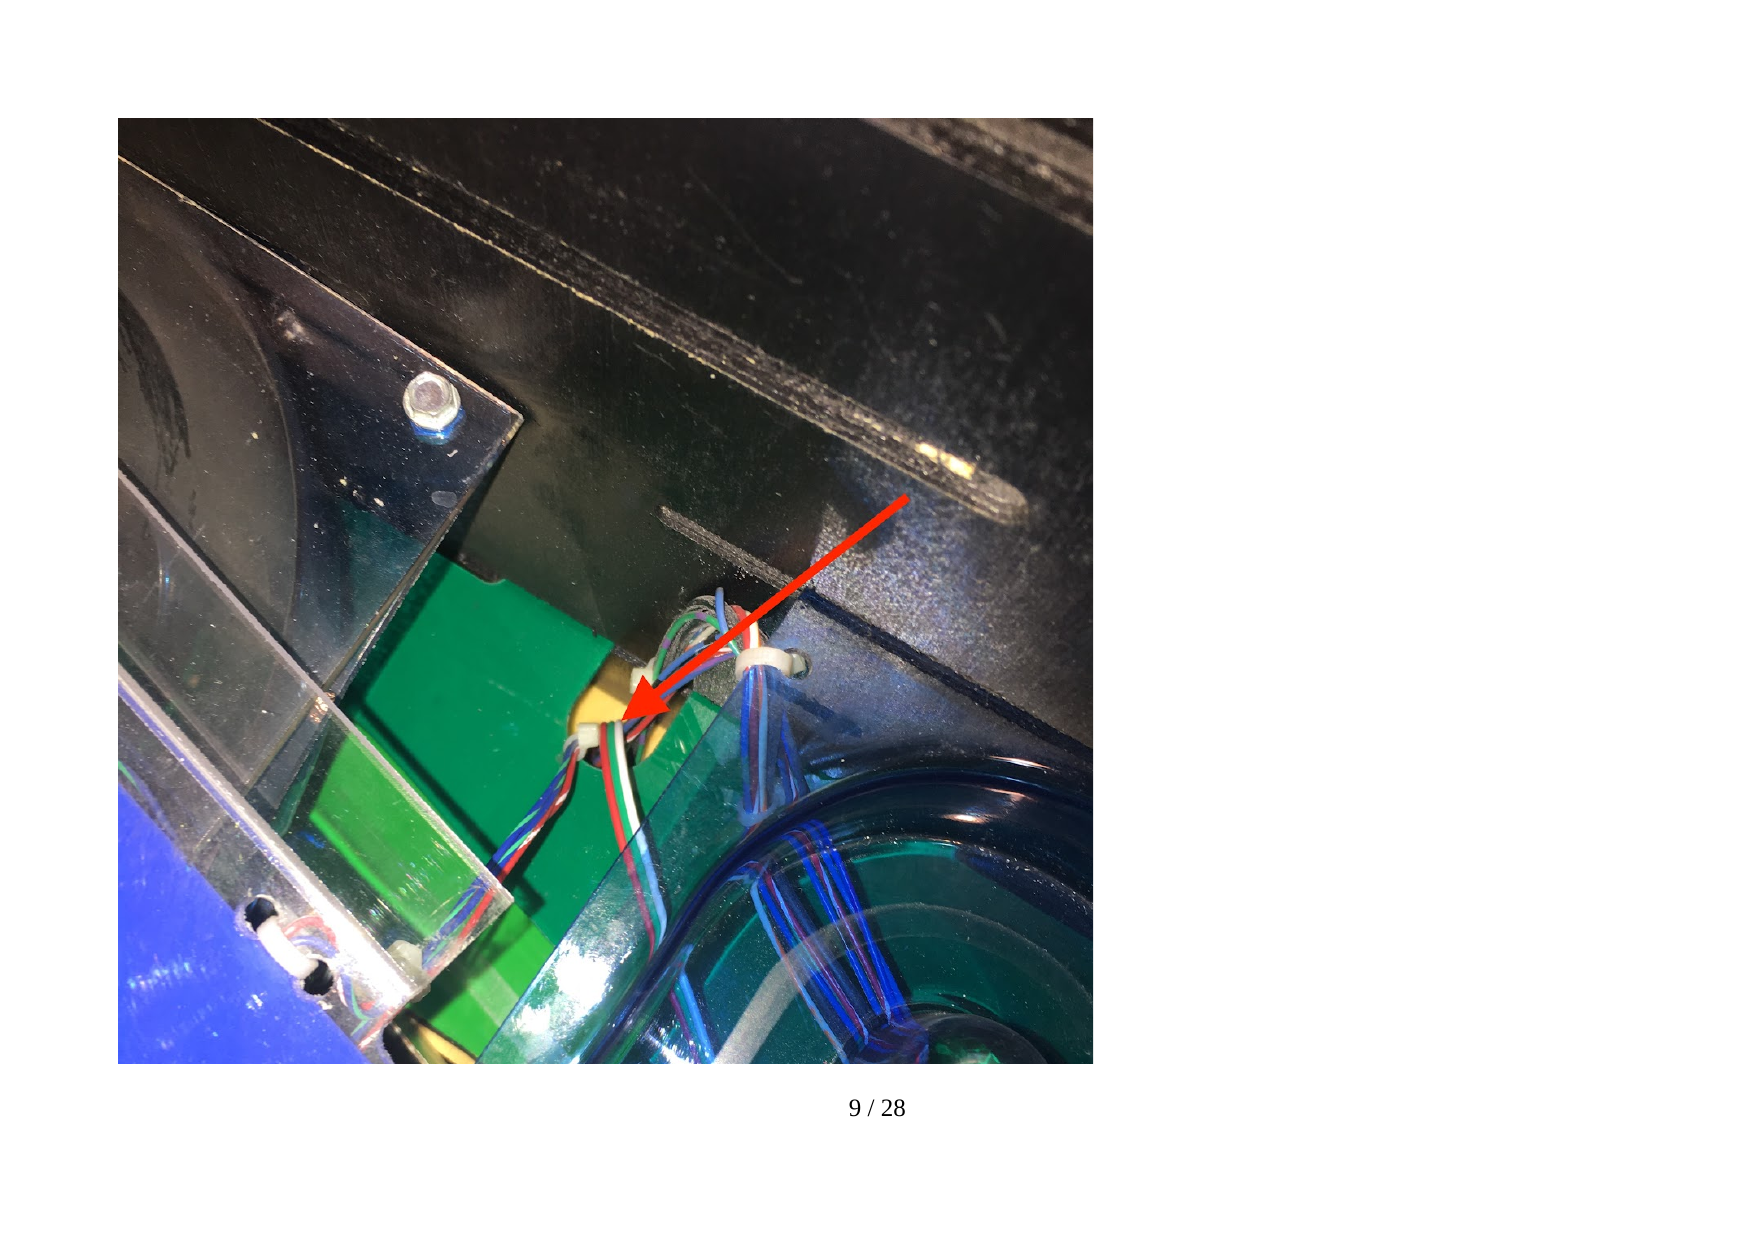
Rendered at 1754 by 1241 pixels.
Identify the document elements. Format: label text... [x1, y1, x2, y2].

text Route for LED wire harness [1094, 118, 1636, 1064]
picture [118, 118, 1094, 1064]
